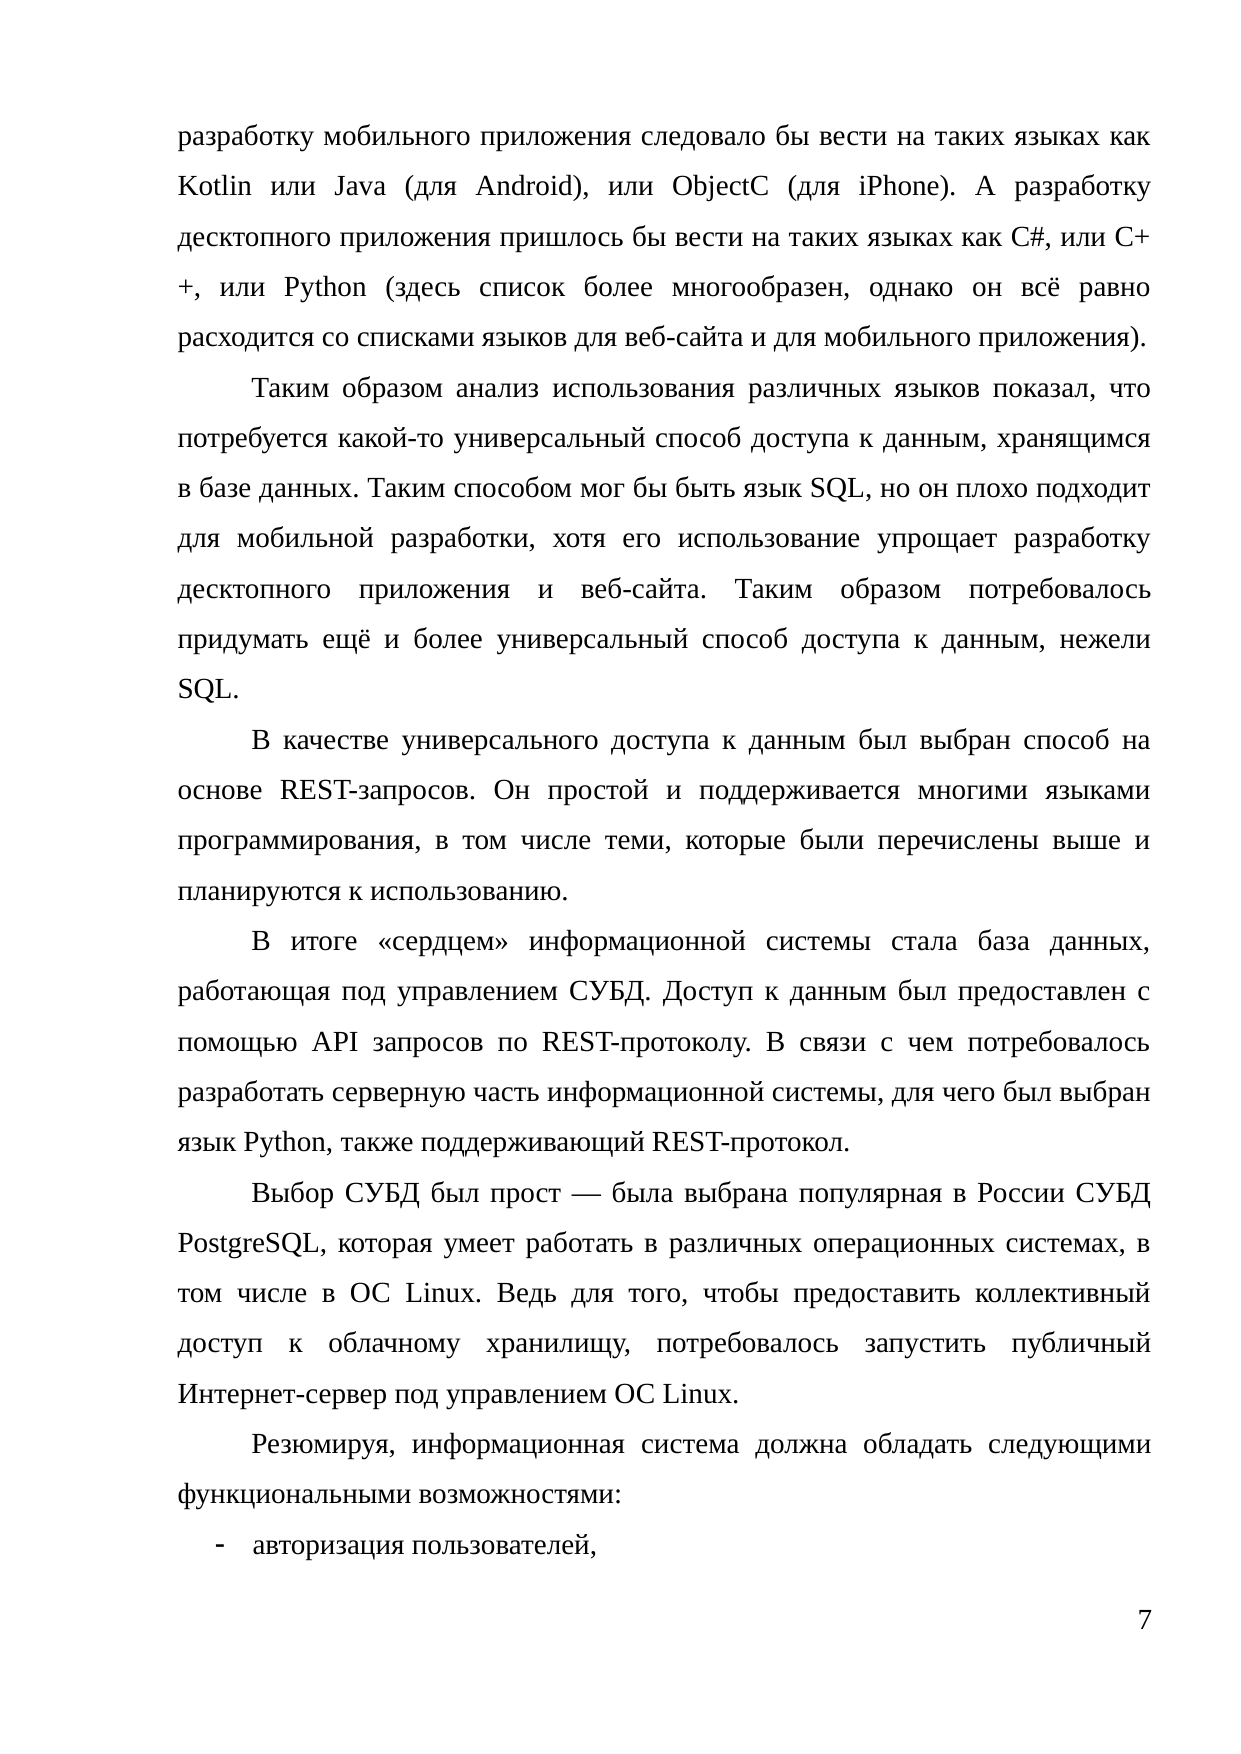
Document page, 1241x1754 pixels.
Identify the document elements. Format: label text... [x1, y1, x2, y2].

text В итоге «сердцем» информационной системы стала база данных, работающая под управлением СУБД. Доступ к данным был предоставлен с помощью API запросов по REST-протоколу. В связи с чем потребовалось разработать серверную часть информационной системы, для чего был выбран язык Python, также поддерживающий REST-протокол. [177, 923, 1152, 1158]
text Резюмируя, информационная система должна обладать следующими функциональными возможностями: [177, 1426, 1152, 1510]
text Таким образом анализ использования различных языков показал, что потребуется какой-то универсальный способ доступа к данным, хранящимся в базе данных. Таким способом мог бы быть язык SQL, но он плохо подходит для мобильной разработки, хотя его использование упрощает разработку десктопного приложения и веб-сайта. Таким образом потребовалось придумать ещё и более универсальный способ доступа к данным, нежели SQL. [177, 370, 1152, 705]
list авторизация пользователей, [215, 1527, 1152, 1561]
text разработку мобильного приложения следовало бы вести на таких языках как Kotlin или Java (для Android), или ObjectC (для iPhone). А разработку десктопного приложения пришлось бы вести на таких языках как C#, или C++, или Python (здесь список более многообразен, однако он всё равно расходится со списками языков для веб-сайта и для мобильного приложения). [177, 118, 1152, 353]
text В качестве универсального доступа к данным был выбран способ на основе REST-запросов. Он простой и поддерживается многими языками программирования, в том числе теми, которые были перечислены выше и планируются к использованию. [177, 722, 1152, 906]
text Выбор СУБД был прост — была выбрана популярная в России СУБД PostgreSQL, которая умеет работать в различных операционных системах, в том числе в ОС Linux. Ведь для того, чтобы предоставить коллективный доступ к облачному хранилищу, потребовалось запустить публичный Интернет-сервер под управлением ОС Linux. [177, 1175, 1152, 1409]
